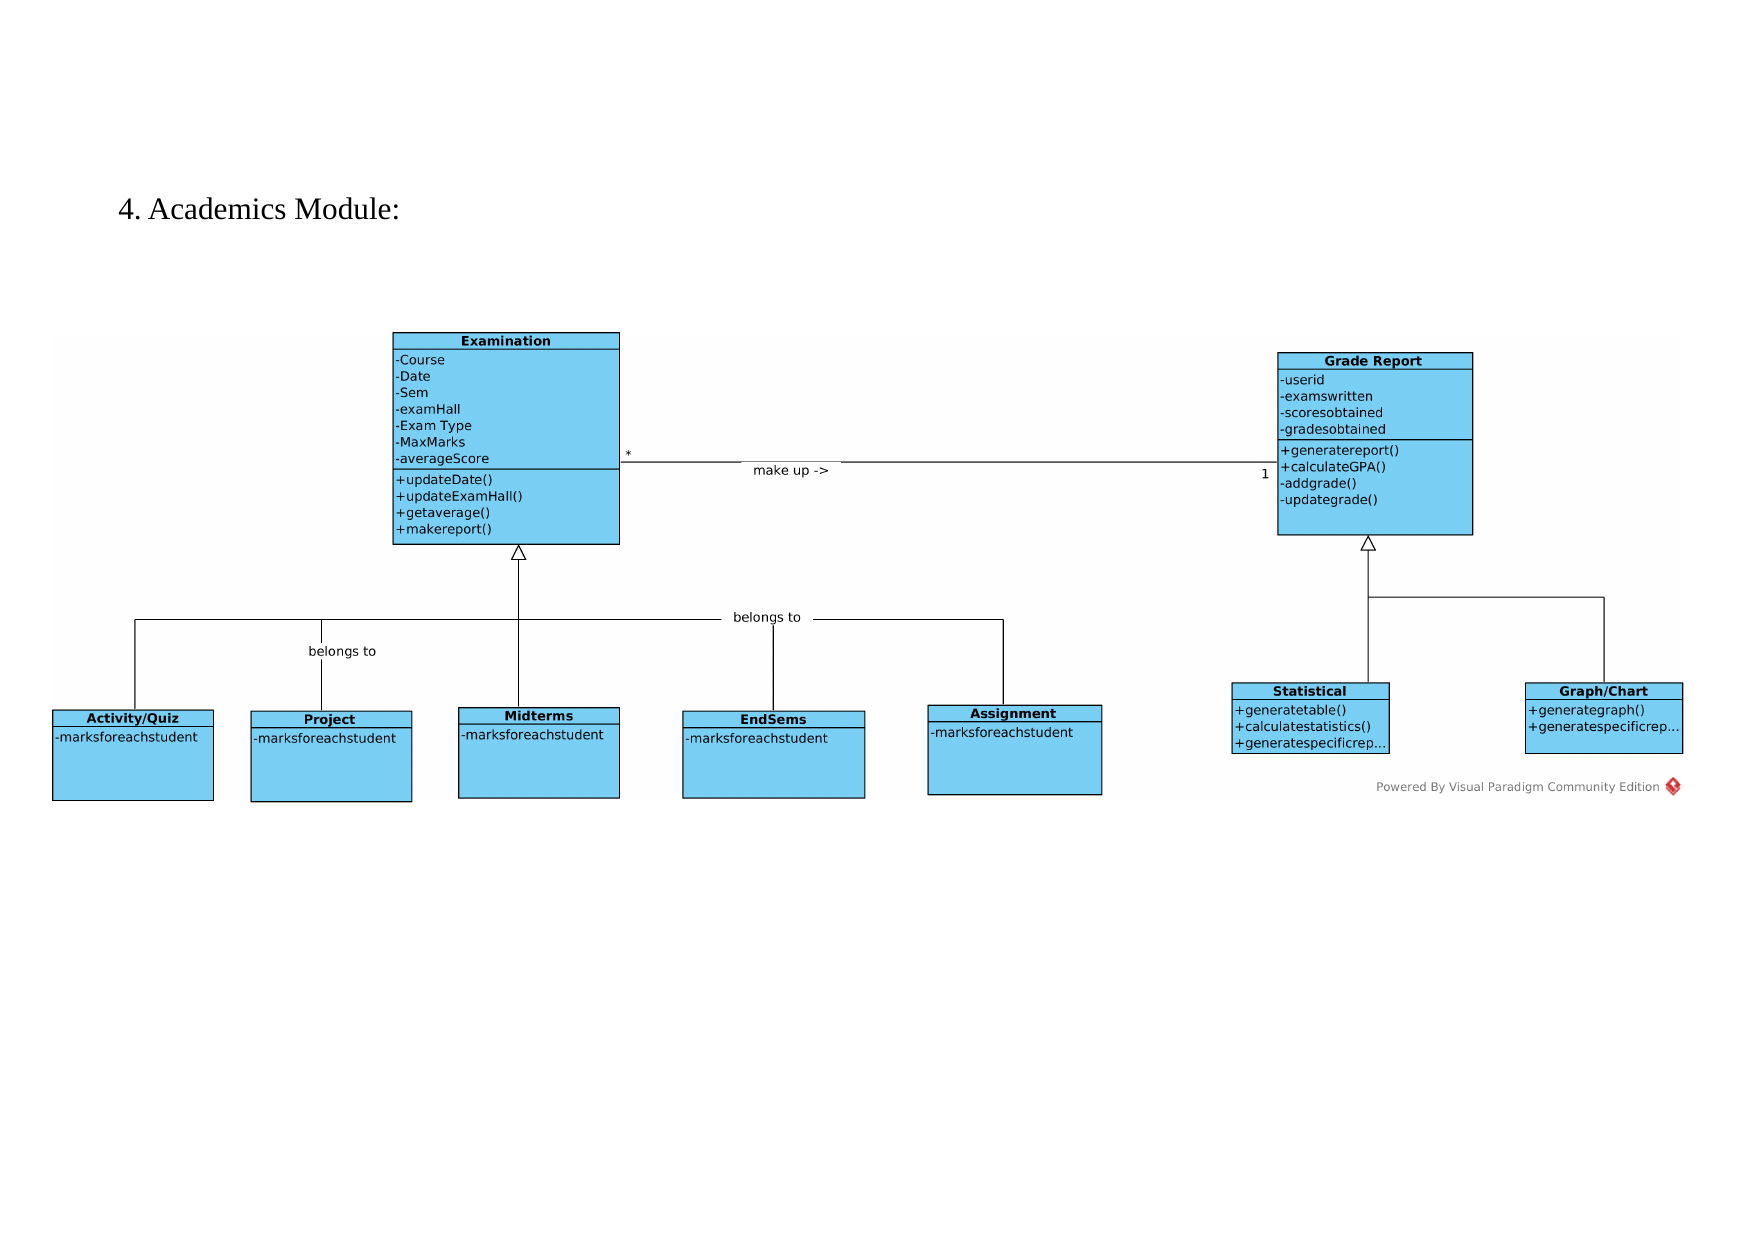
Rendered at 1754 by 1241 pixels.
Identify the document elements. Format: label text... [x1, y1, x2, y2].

text 4. Academics Module: [118, 190, 1636, 226]
picture [50, 330, 1687, 806]
